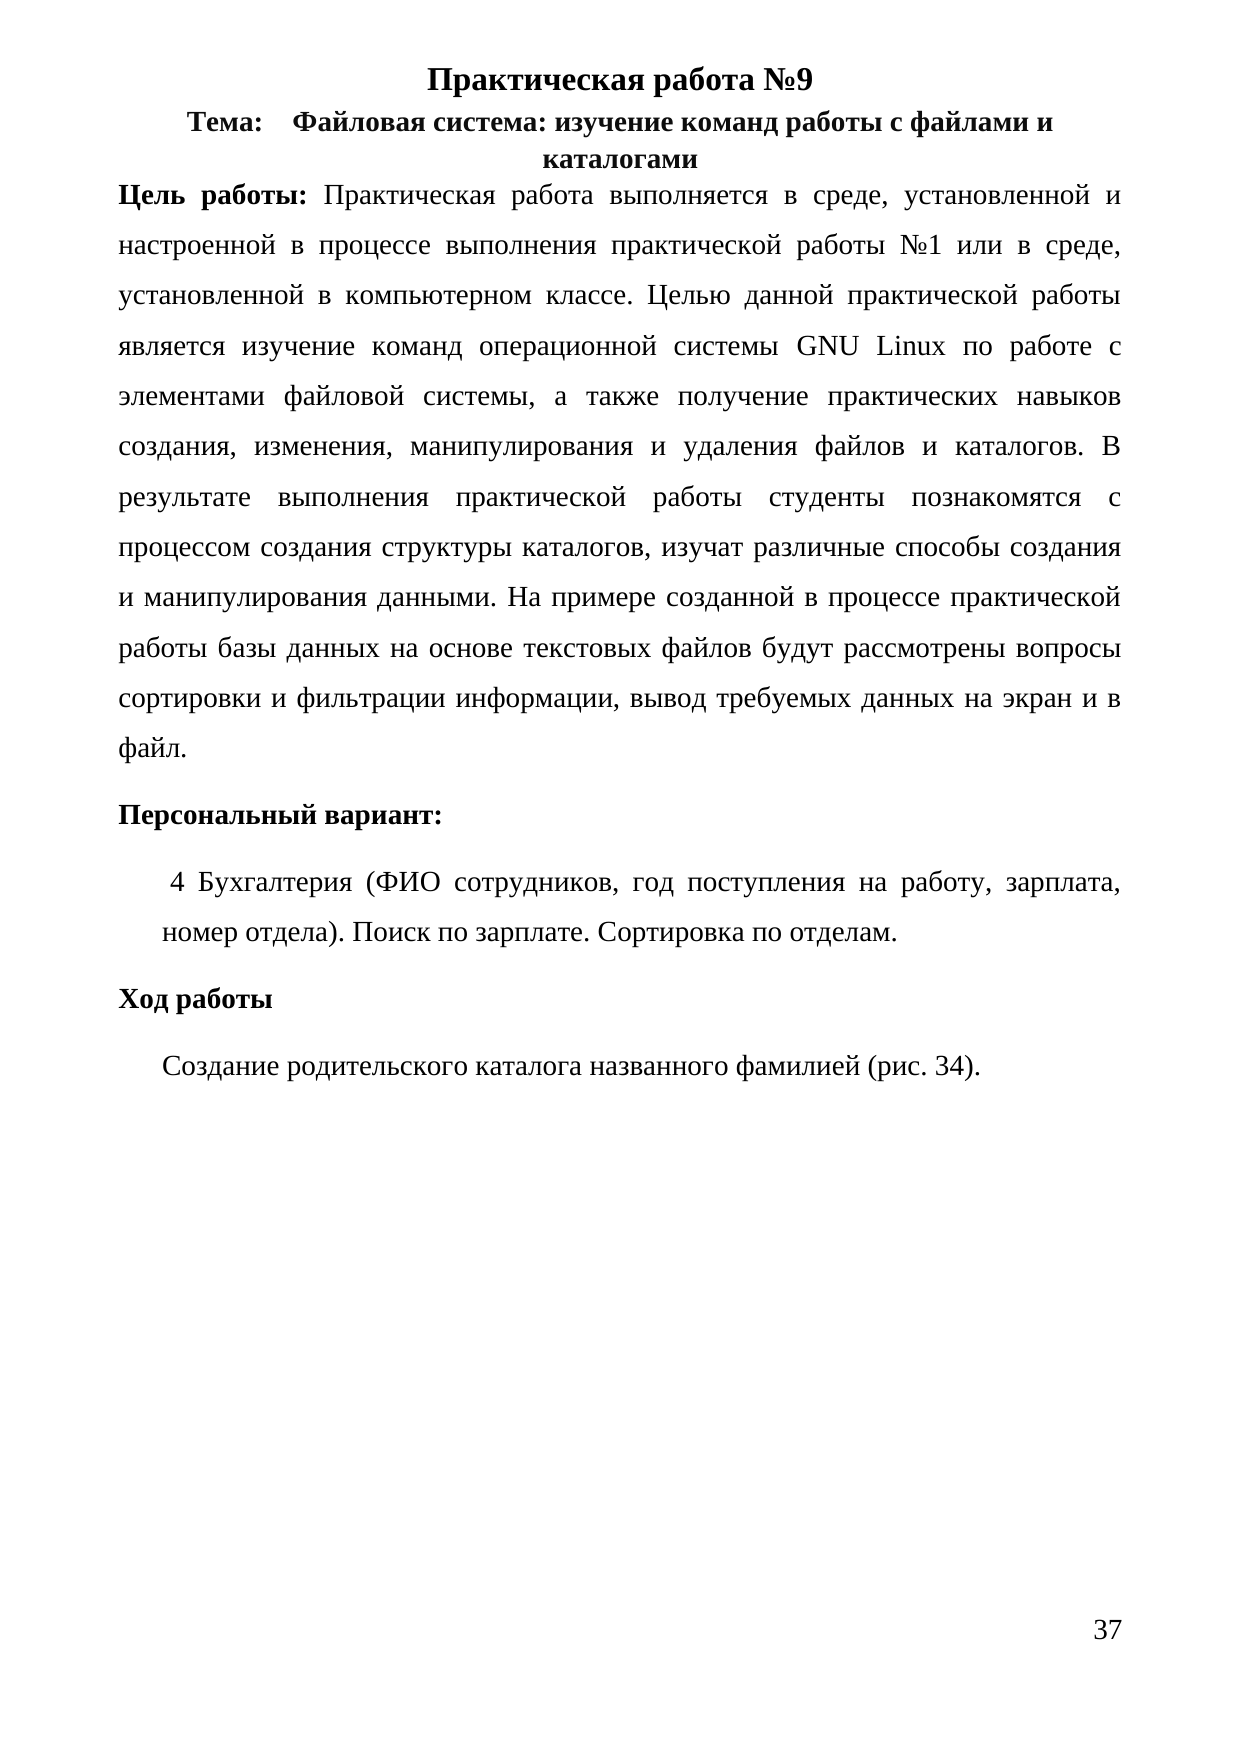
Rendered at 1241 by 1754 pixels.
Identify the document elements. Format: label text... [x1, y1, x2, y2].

subtitle Практическая работа №9 [118, 59, 1122, 97]
text Создание родительского каталога названного фамилией (рис. 34). [118, 1048, 1122, 1082]
text Персональный вариант: [118, 797, 1122, 831]
text Цель работы: Практическая работа выполняется в среде, установленной и настроенной в процессе выполнения практической работы №1 или в среде, установленной в компьютерном классе. Целью данной практической работы является изучение команд операционной системы GNU Linux по работе с элементами файловой системы, а также получение практических навыков создания, изменения, манипулирования и удаления файлов и каталогов. В результате выполнения практической работы студенты познакомятся с процессом создания структуры каталогов, изучат различные способы создания и манипулирования данными. На примере созданной в процессе практической работы базы данных на основе текстовых файлов будут рассмотрены вопросы сортировки и фильтрации информации, вывод требуемых данных на экран и в файл. [118, 177, 1122, 764]
text Ход работы [118, 982, 1122, 1015]
subtitle Тема: Файловая система: изучение команд работы с файлами и каталогами [118, 104, 1122, 174]
text 4 Бухгалтерия (ФИО сотрудников, год поступления на работу, зарплата, номер отдела). Поиск по зарплате. Сортировка по отделам. [162, 864, 1122, 948]
